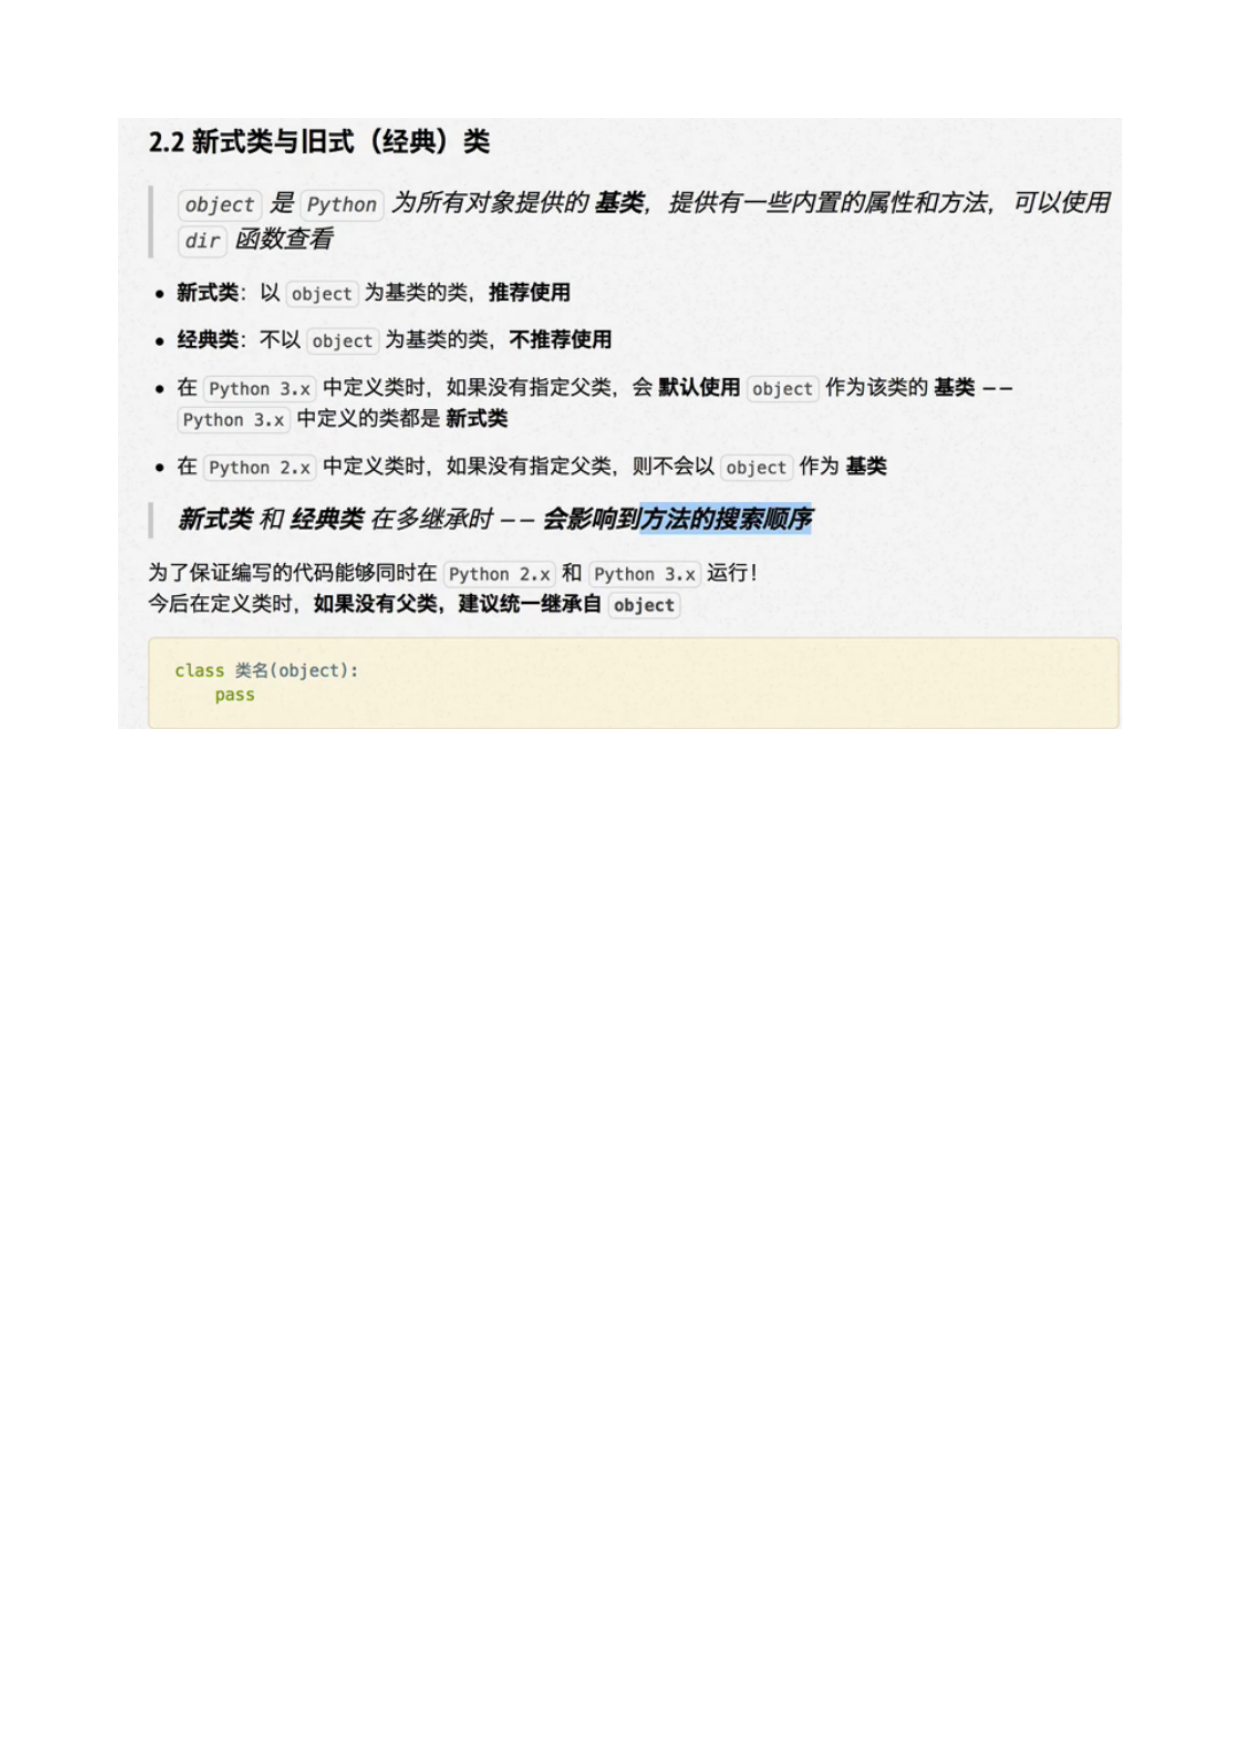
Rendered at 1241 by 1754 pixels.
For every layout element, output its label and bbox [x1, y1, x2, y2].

picture [118, 118, 1123, 729]
